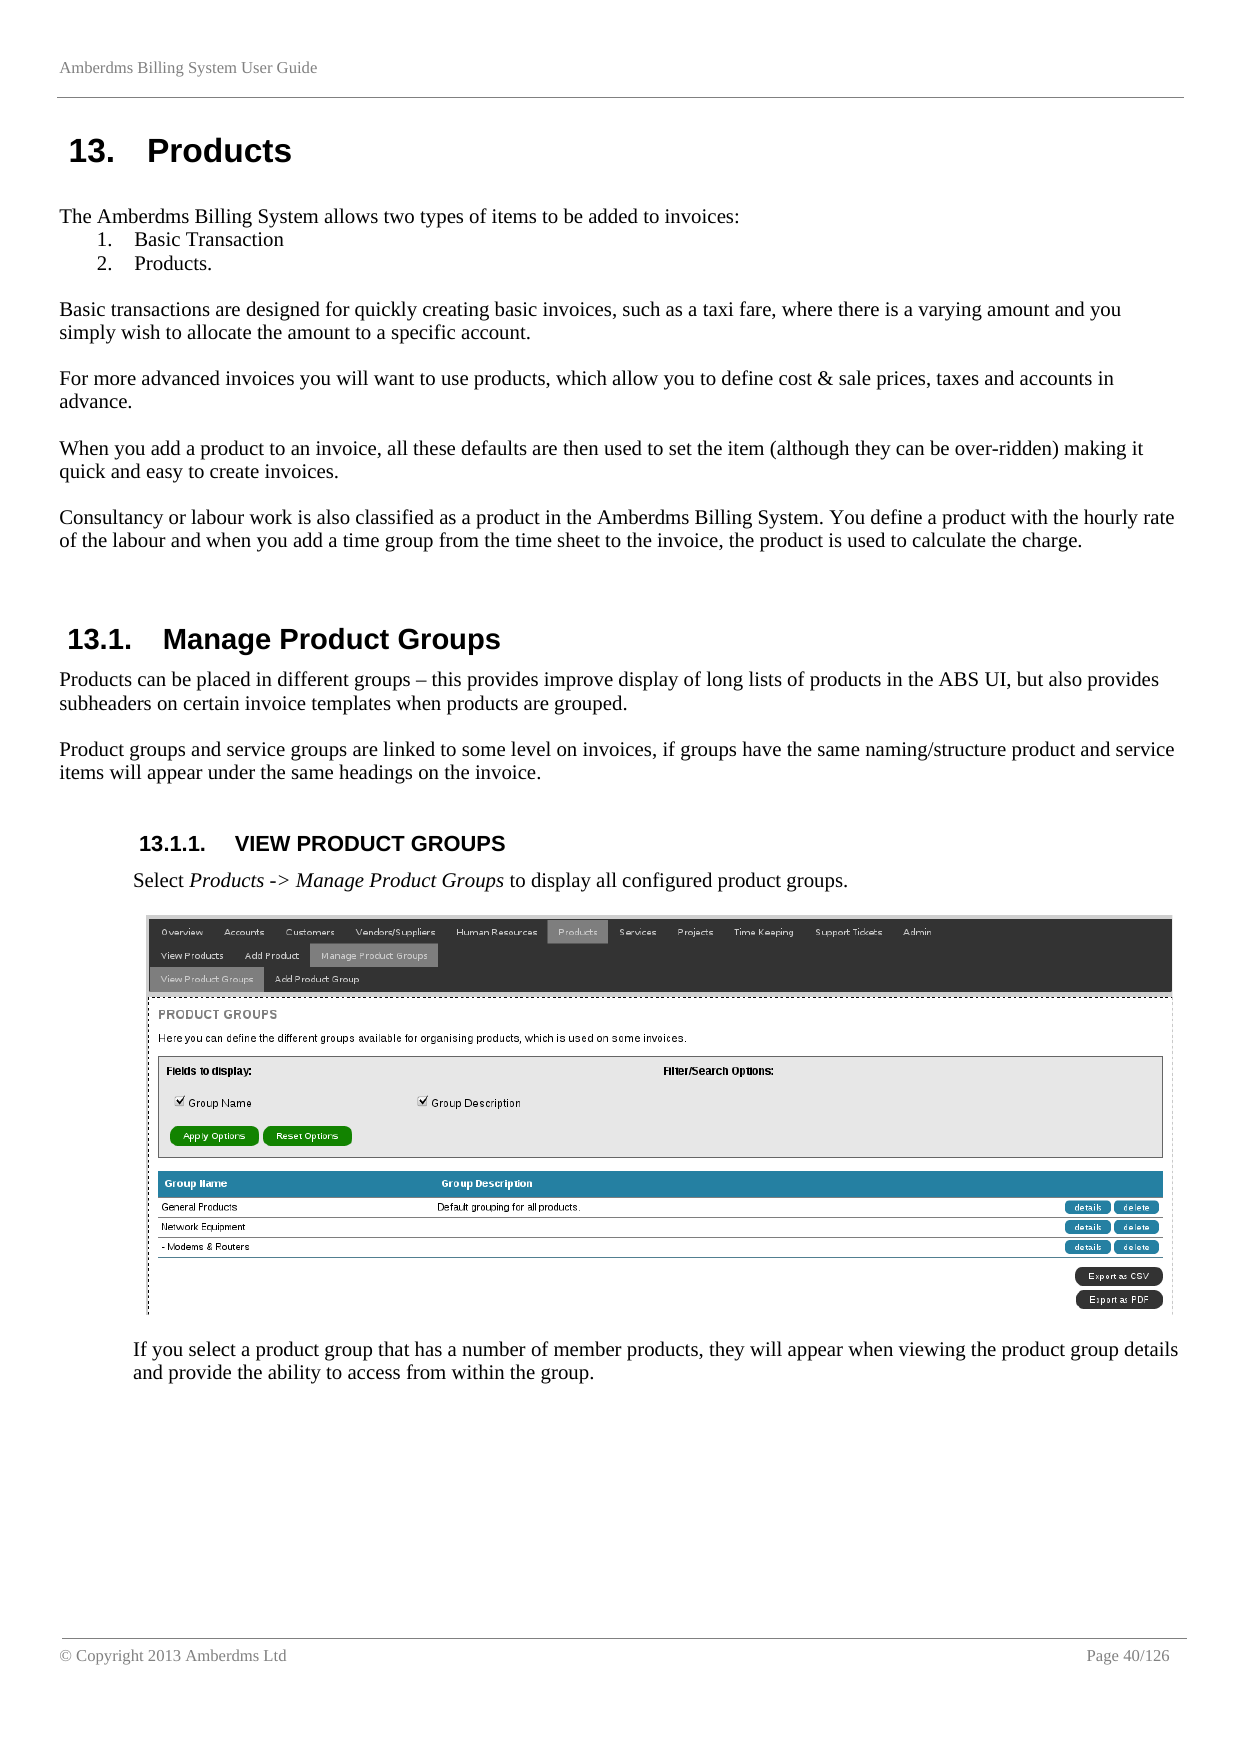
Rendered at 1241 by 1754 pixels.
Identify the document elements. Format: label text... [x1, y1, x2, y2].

text The Amberdms Billing System allows two types of items to be added to invoices: [59, 205, 1181, 228]
subtitle Products [59, 132, 1181, 169]
text Consultancy or labour work is also classified as a product in the Amberdms Billing System. You define a product with the hourly rate of the labour and when you add a time group from the time sheet to the invoice, the product is used to calculate the charge. [59, 506, 1181, 552]
text Select Products -> Manage Product Groups to display all configured product groups. [133, 869, 1181, 892]
text If you select a product group that has a number of member products, they will appear when viewing the product group details and provide the ability to access from within the group. [133, 1337, 1181, 1384]
text For more advanced invoices you will want to use products, which allow you to define cost & sale prices, taxes and accounts in advance. [59, 367, 1181, 413]
subtitle Manage Product Groups [59, 623, 1181, 656]
list Products. [97, 251, 1181, 274]
text Basic transactions are designed for quickly creating basic invoices, such as a taxi fare, where there is a varying amount and you simply wish to allocate the amount to a specific account. [59, 298, 1181, 344]
picture [146, 915, 1173, 1315]
text Products can be placed in different groups – this provides improve display of long lists of products in the ABS UI, but also provides subheaders on certain invoice templates when products are grouped. [59, 668, 1181, 714]
text Product groups and service groups are linked to some level on invoices, if groups have the same naming/structure product and service items will appear under the same headings on the invoice. [59, 738, 1181, 784]
text When you add a product to an invoice, all these defaults are then used to set the item (although they can be over-ridden) making it quick and easy to create invoices. [59, 436, 1181, 483]
list Basic Transaction [97, 228, 1181, 251]
subtitle View Product Groups [133, 832, 1181, 857]
